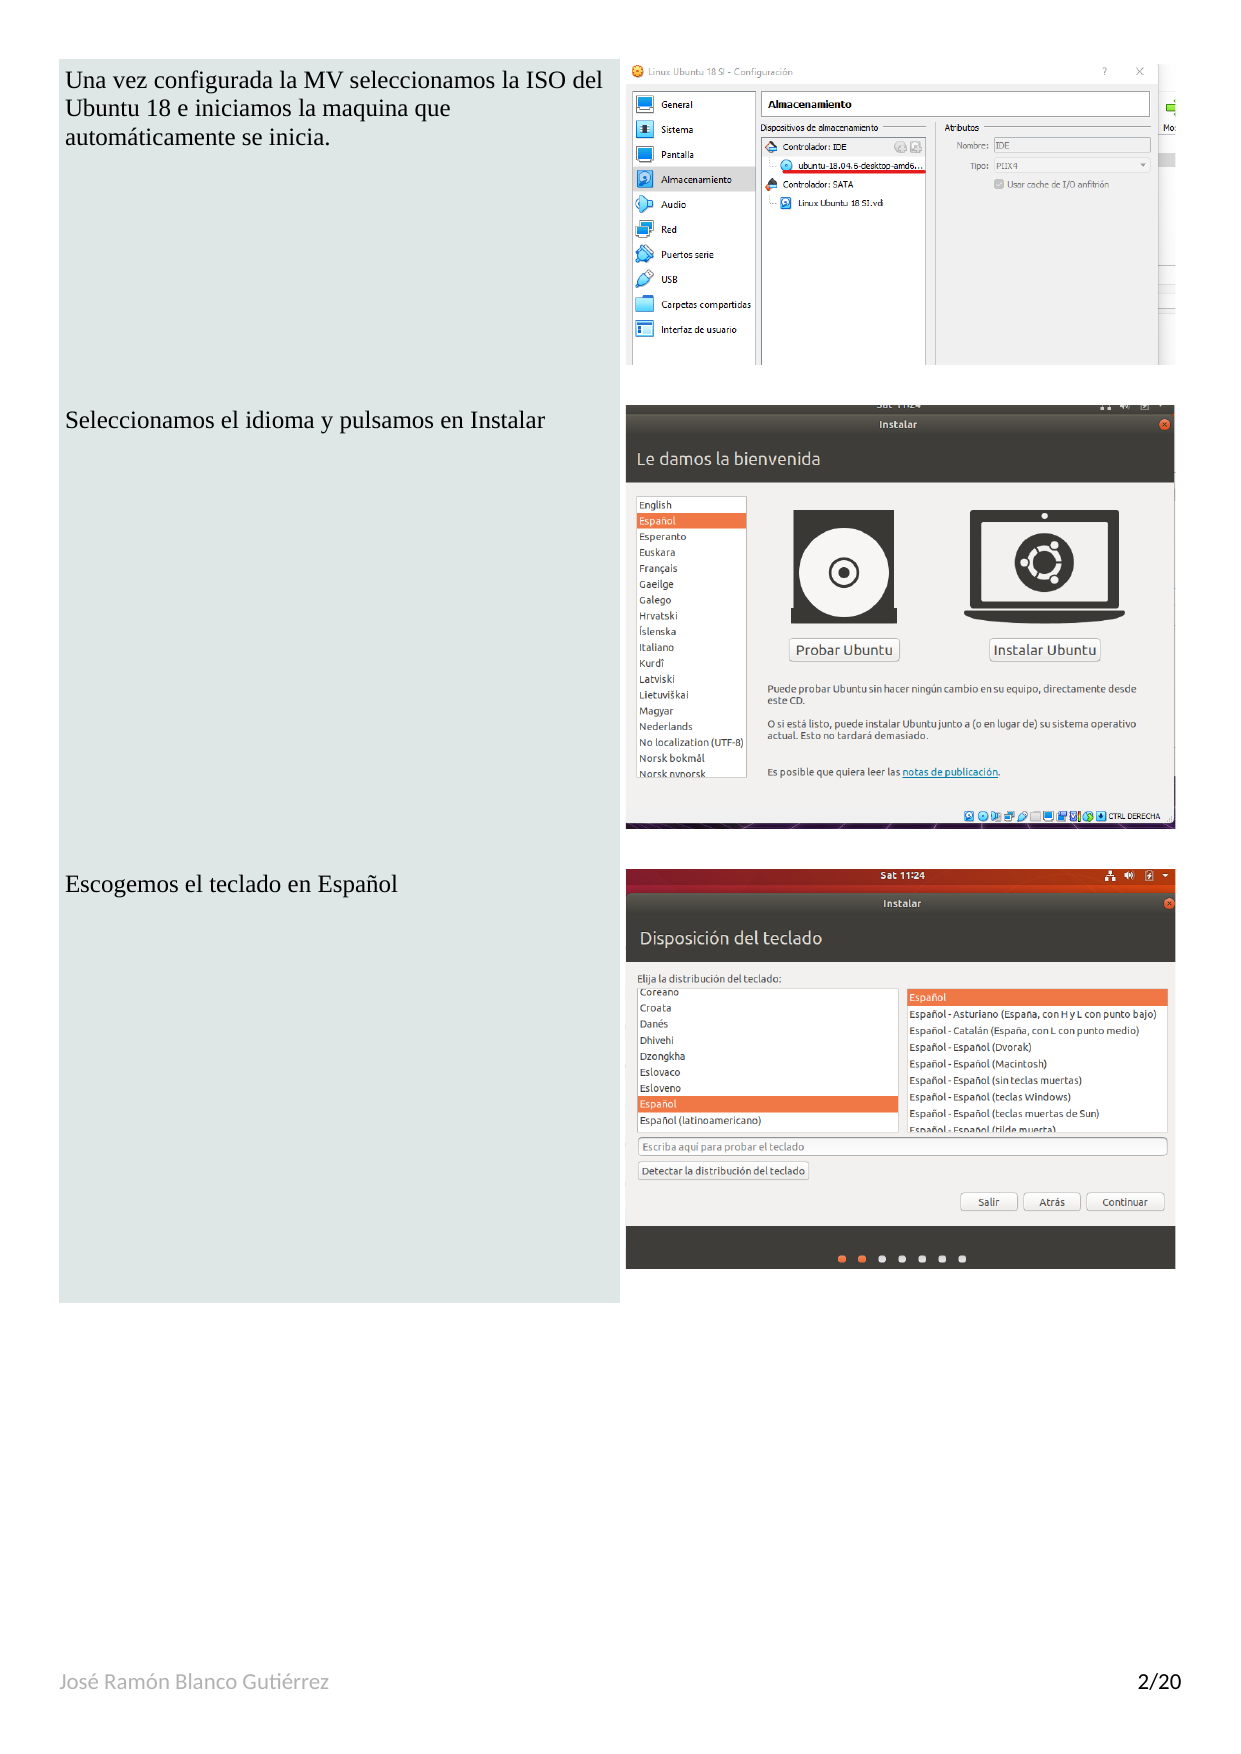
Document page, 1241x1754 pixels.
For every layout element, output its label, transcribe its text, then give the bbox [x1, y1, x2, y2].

table_cell [620, 863, 1181, 1303]
table_cell [620, 59, 1181, 399]
table_cell [620, 399, 1181, 863]
picture [625, 64, 1176, 365]
table_cell Una vez configurada la MV seleccionamos la ISO del Ubuntu 18 e iniciamos la maquina que automáticamente se inicia. [59, 59, 620, 399]
table_cell Escogemos el teclado en Español [59, 863, 620, 1303]
picture [625, 869, 1176, 1269]
table_cell Seleccionamos el idioma y pulsamos en Instalar [59, 399, 620, 863]
picture [625, 405, 1176, 829]
